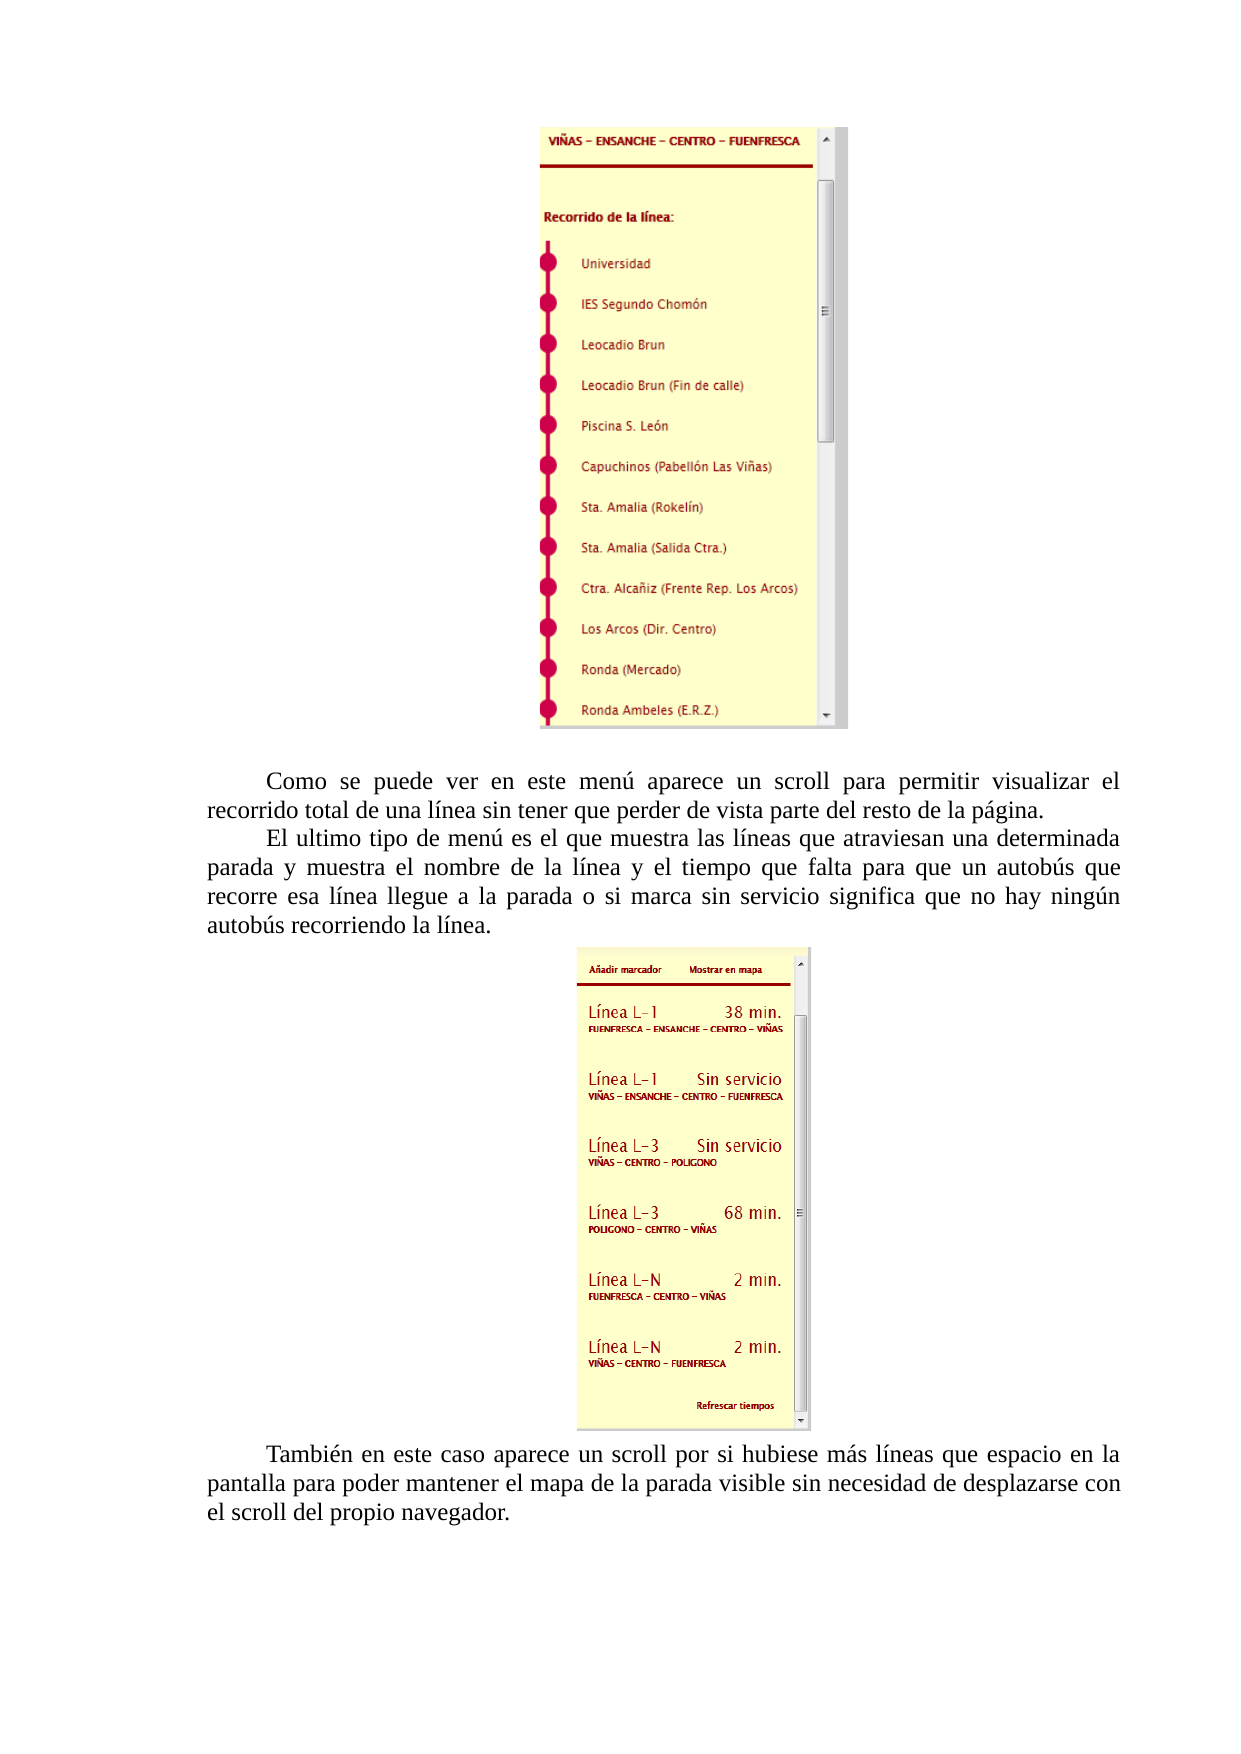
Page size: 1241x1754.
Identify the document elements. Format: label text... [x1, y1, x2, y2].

text El ultimo tipo de menú es el que muestra las líneas que atraviesan una determinada parada y muestra el nombre de la línea y el tiempo que falta para que un autobús que recorre esa línea llegue a la parada o si marca sin servicio significa que no hay ningún autobús recorriendo la línea. [207, 823, 1122, 938]
text También en este caso aparece un scroll por si hubiese más líneas que espacio en la pantalla para poder mantener el mapa de la parada visible sin necesidad de desplazarse con el scroll del propio navegador. [207, 1439, 1122, 1526]
text Como se puede ver en este menú aparece un scroll para permitir visualizar el recorrido total de una línea sin tener que perder de vista parte del resto de la página. [207, 766, 1122, 823]
picture [739, 947, 812, 1431]
picture [756, 127, 849, 729]
